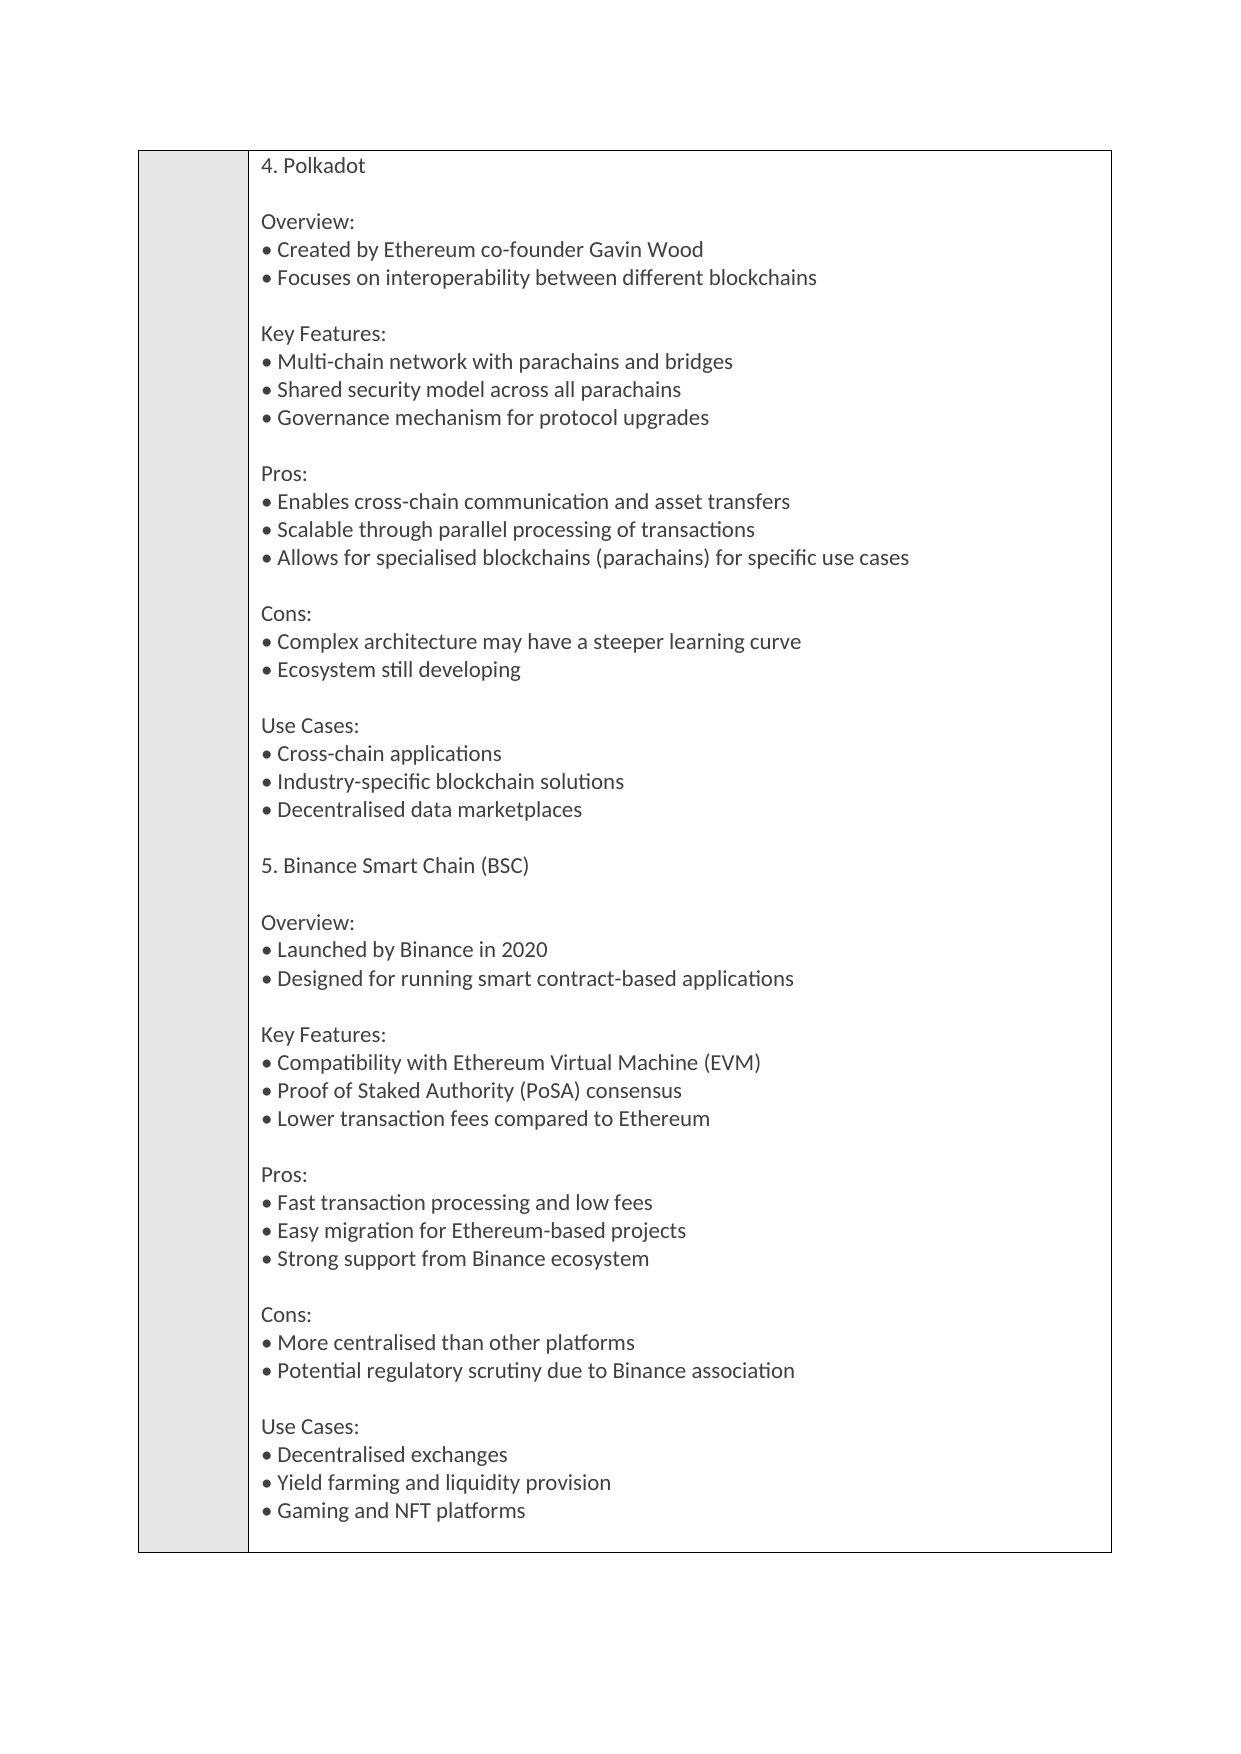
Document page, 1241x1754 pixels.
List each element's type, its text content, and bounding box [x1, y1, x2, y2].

table_cell 4. Polkadot Overview: • Created by Ethereum co-founder Gavin Wood • Focuses on interoperability between different blockchains Key Features: • Multi-chain network with parachains and bridges • Shared security model across all parachains • Governance mechanism for protocol upgrades Pros: • Enables cross-chain communication and asset transfers • Scalable through parallel processing of transactions • Allows for specialised blockchains (parachains) for specific use cases Cons: • Complex architecture may have a steeper learning curve • Ecosystem still developing Use Cases: • Cross-chain applications • Industry-specific blockchain solutions • Decentralised data marketplaces 5. Binance Smart Chain (BSC) Overview: • Launched by Binance in 2020 • Designed for running smart contract-based applications Key Features: • Compatibility with Ethereum Virtual Machine (EVM) • Proof of Staked Authority (PoSA) consensus • Lower transaction fees compared to Ethereum Pros: • Fast transaction processing and low fees • Easy migration for Ethereum-based projects • Strong support from Binance ecosystem Cons: • More centralised than other platforms • Potential regulatory scrutiny due to Binance association Use Cases: • Decentralised exchanges • Yield farming and liquidity provision • Gaming and NFT platforms [249, 151, 1111, 1552]
table_cell [139, 151, 248, 1552]
